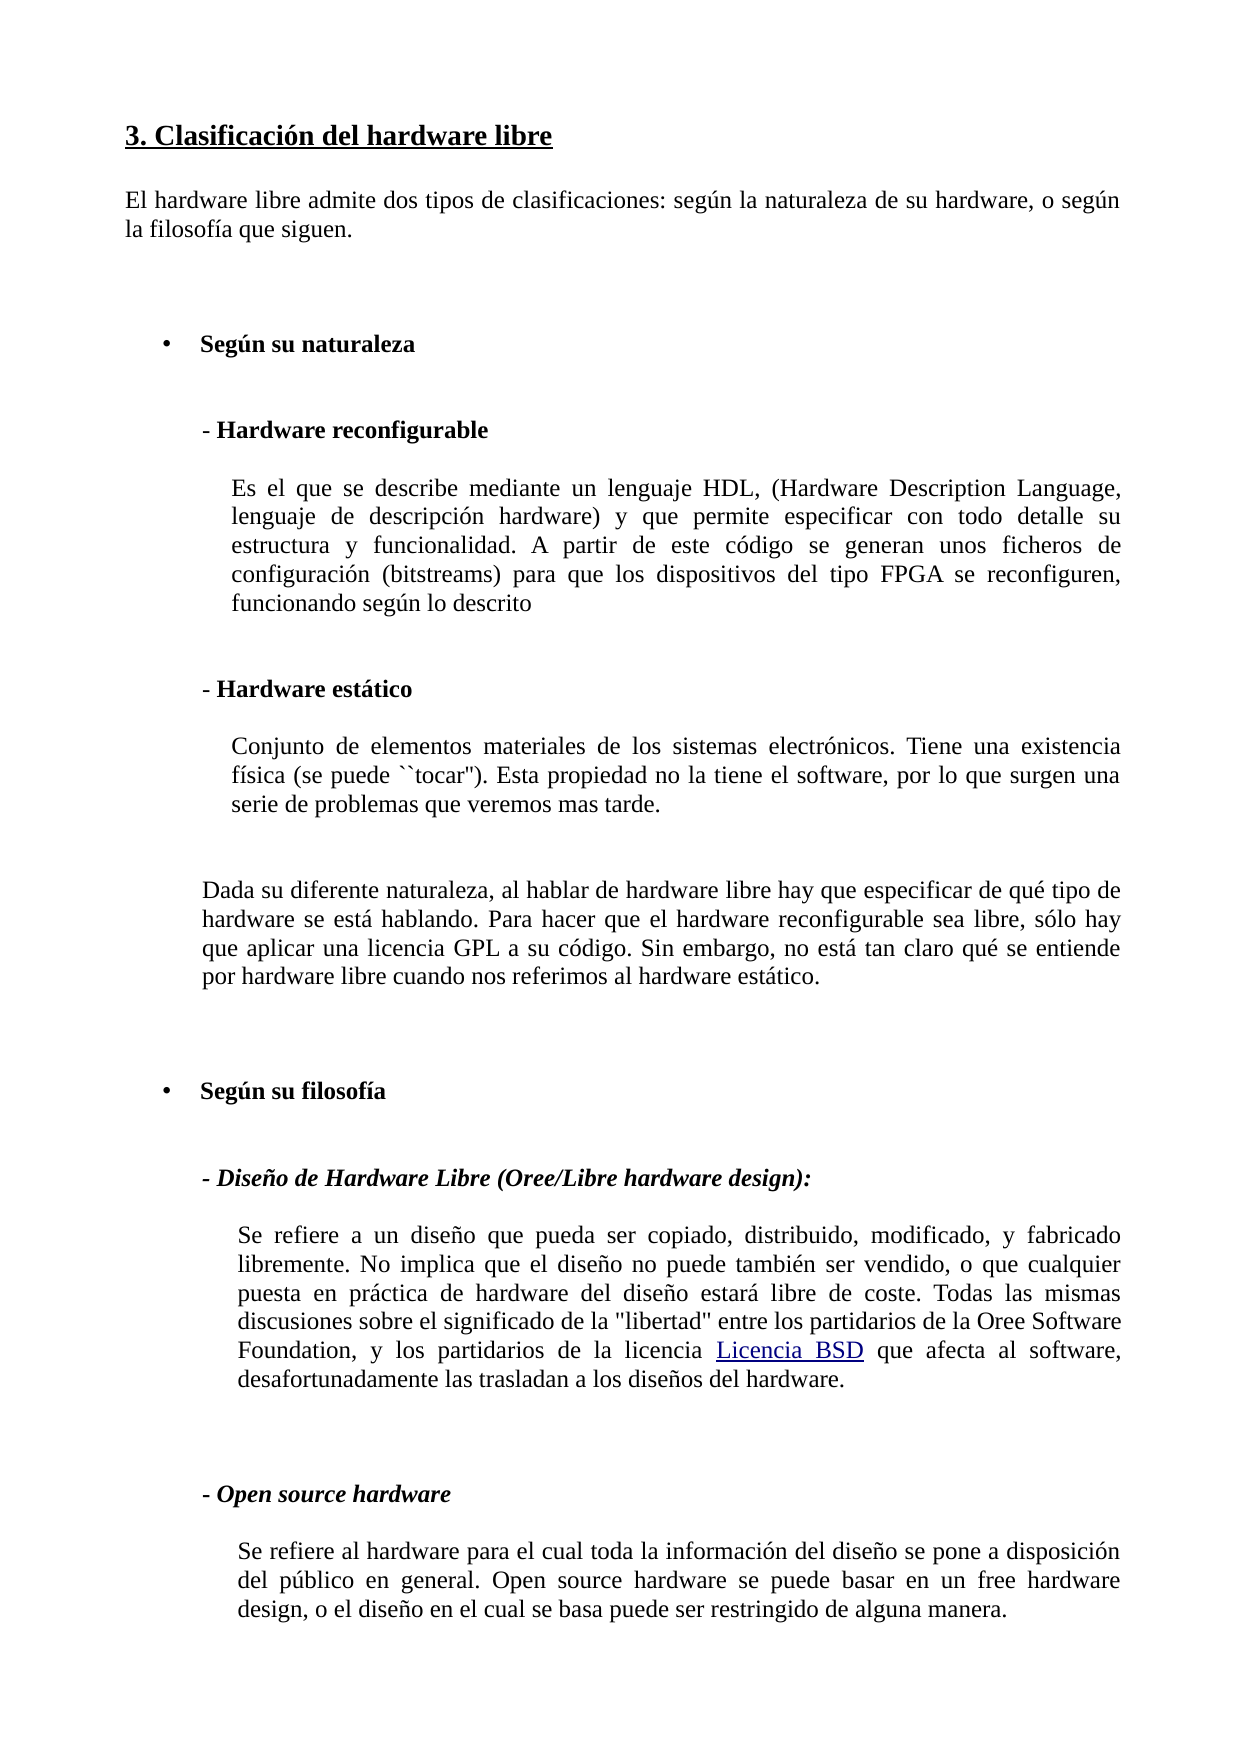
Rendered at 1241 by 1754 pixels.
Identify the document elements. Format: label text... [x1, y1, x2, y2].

text - Open source hardware [202, 1479, 1122, 1508]
text - Hardware estático [202, 674, 1122, 703]
text Dada su diferente naturaleza, al hablar de hardware libre hay que especificar de qué tipo de hardware se está hablando. Para hacer que el hardware reconfigurable sea libre, sólo hay que aplicar una licencia GPL a su código. Sin embargo, no está tan claro qué se entiende por hardware libre cuando nos referimos al hardware estático. [202, 875, 1122, 990]
text Se refiere a un diseño que pueda ser copiado, distribuido, modificado, y fabricado libremente. No implica que el diseño no puede también ser vendido, o que cualquier puesta en práctica de hardware del diseño estará libre de coste. Todas las mismas discusiones sobre el significado de la "libertad" entre los partidarios de la Oree Software Foundation, y los partidarios de la licencia Licencia BSD que afecta al software, desafortunadamente las trasladan a los diseños del hardware. [237, 1220, 1122, 1393]
text - Diseño de Hardware Libre (Oree/Libre hardware design): [202, 1163, 1122, 1191]
text El hardware libre admite dos tipos de clasificaciones: según la naturaleza de su hardware, o según la filosofía que siguen. [125, 185, 1122, 243]
text Es el que se describe mediante un lenguaje HDL, (Hardware Description Language, lenguaje de descripción hardware) y que permite especificar con todo detalle su estructura y funcionalidad. A partir de este código se generan unos ficheros de configuración (bitstreams) para que los dispositivos del tipo FPGA se reconfiguren, funcionando según lo descrito [231, 473, 1122, 616]
text Conjunto de elementos materiales de los sistemas electrónicos. Tiene una existencia física (se puede ``tocar''). Esta propiedad no la tiene el software, por lo que surgen una serie de problemas que veremos mas tarde. [231, 731, 1122, 818]
text Se refiere al hardware para el cual toda la información del diseño se pone a disposición del público en general. Open source hardware se puede basar en un free hardware design, o el diseño en el cual se basa puede ser restringido de alguna manera. [237, 1536, 1122, 1623]
list Según su filosofía [162, 1076, 1122, 1105]
list Según su naturaleza [162, 329, 1122, 358]
text - Hardware reconfigurable [202, 415, 1122, 444]
text 3. Clasificación del hardware libre [125, 118, 1122, 152]
